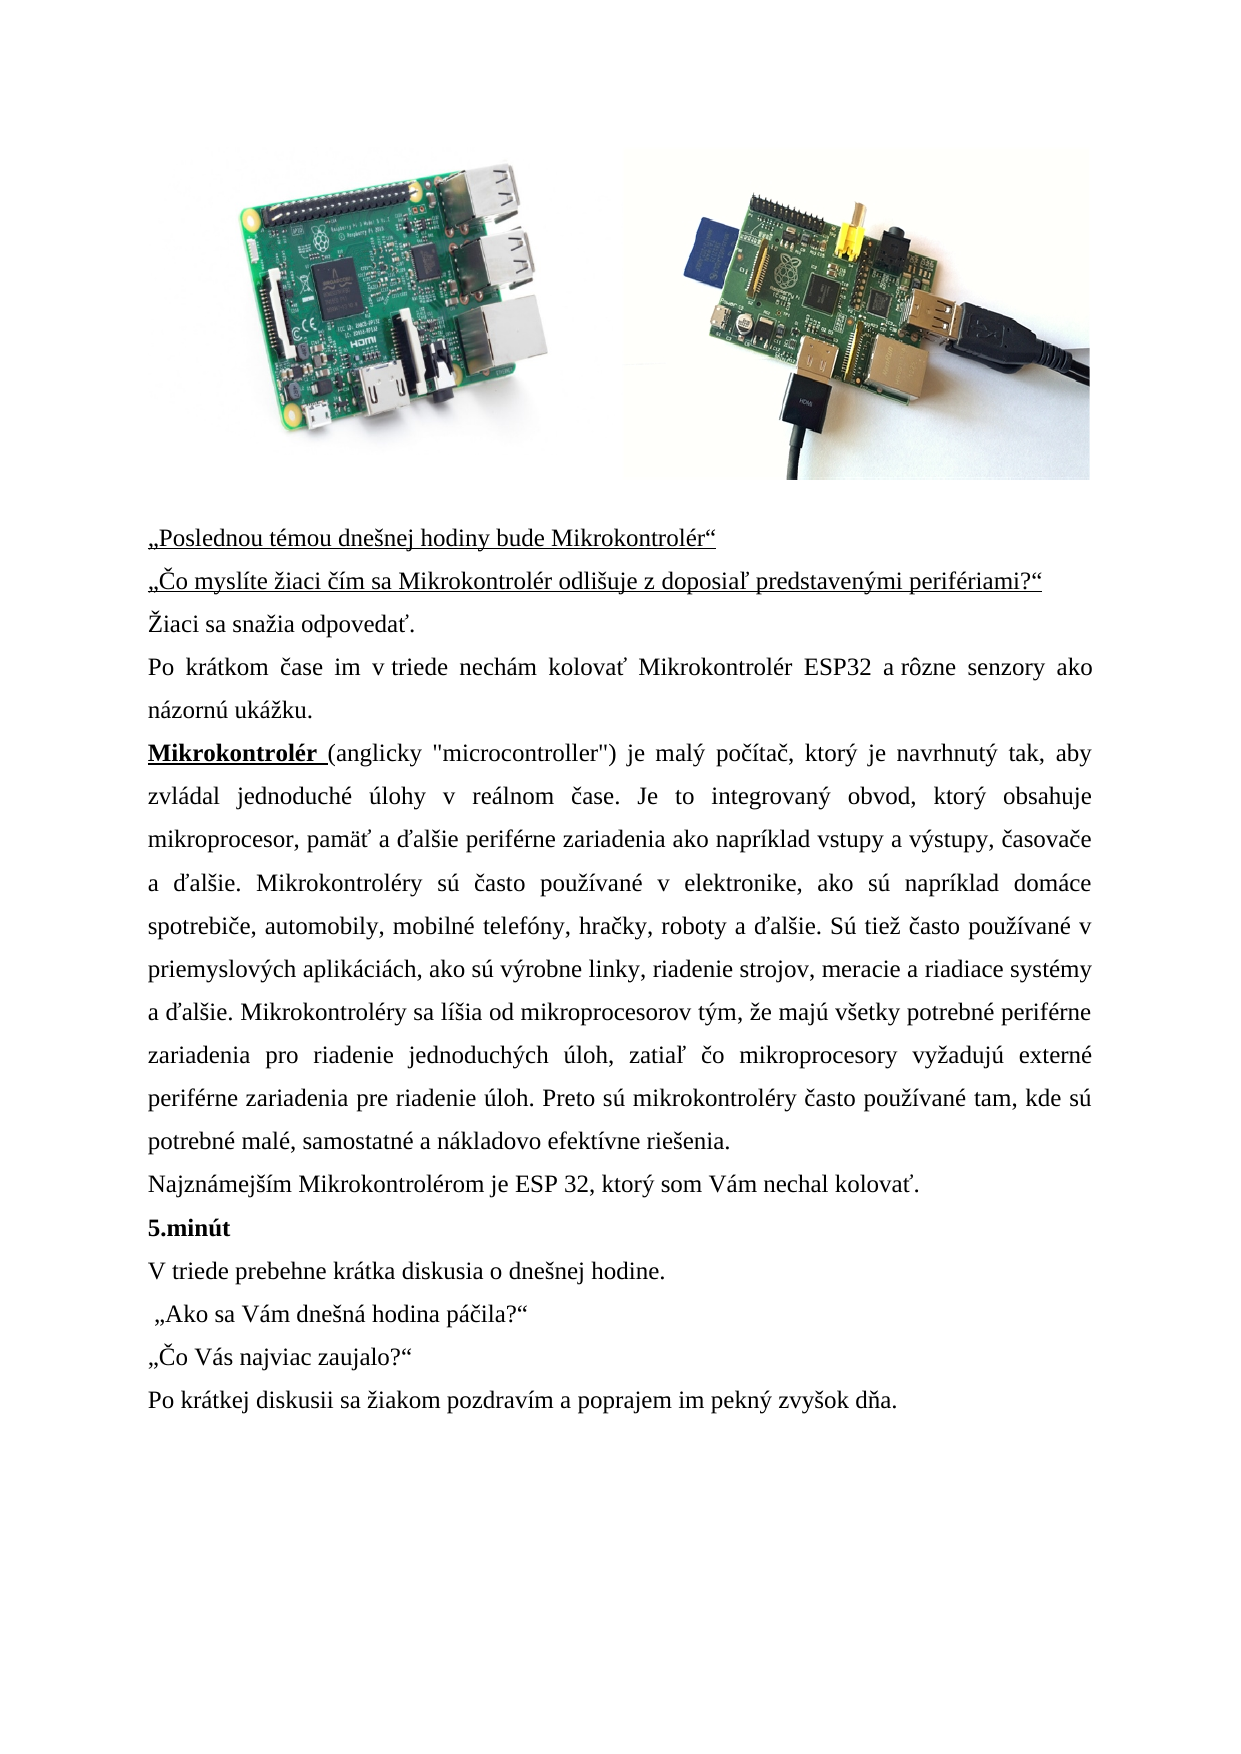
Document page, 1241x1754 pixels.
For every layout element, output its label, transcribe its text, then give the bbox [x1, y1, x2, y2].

text Mikrokontrolér (anglicky "microcontroller") je malý počítač, ktorý je navrhnutý tak, aby zvládal jednoduché úlohy v reálnom čase. Je to integrovaný obvod, ktorý obsahuje mikroprocesor, pamäť a ďalšie periférne zariadenia ako napríklad vstupy a výstupy, časovače a ďalšie. Mikrokontroléry sú často používané v elektronike, ako sú napríklad domáce spotrebiče, automobily, mobilné telefóny, hračky, roboty a ďalšie. Sú tiež často používané v priemyslových aplikáciách, ako sú výrobne linky, riadenie strojov, meracie a riadiace systémy a ďalšie. Mikrokontroléry sa líšia od mikroprocesorov tým, že majú všetky potrebné periférne zariadenia pro riadenie jednoduchých úloh, zatiaľ čo mikroprocesory vyžadujú externé periférne zariadenia pre riadenie úloh. Preto sú mikrokontroléry často používané tam, kde sú potrebné malé, samostatné a nákladovo efektívne riešenia. [148, 738, 1093, 1155]
text Po krátkom čase im v triede nechám kolovať Mikrokontrolér ESP32 a rôzne senzory ako názornú ukážku. [148, 652, 1093, 724]
text „Poslednou témou dnešnej hodiny bude Mikrokontrolér“ [148, 523, 1093, 551]
text V triede prebehne krátka diskusia o dnešnej hodine. [148, 1256, 1093, 1284]
text 5.minút [148, 1213, 1093, 1241]
text Žiaci sa snažia odpovedať. [148, 609, 1093, 638]
text „Ako sa Vám dnešná hodina páčila?“ [148, 1299, 1093, 1328]
text „Čo Vás najviac zaujalo?“ [148, 1342, 1093, 1371]
text „Čo myslíte žiaci čím sa Mikrokontrolér odlišuje z doposiaľ predstavenými perifériami?“ [148, 566, 1093, 594]
text Po krátkej diskusii sa žiakom pozdravím a poprajem im pekný zvyšok dňa. [148, 1385, 1093, 1414]
text Najznámejším Mikrokontrolérom je ESP 32, ktorý som Vám nechal kolovať. [148, 1169, 1093, 1198]
